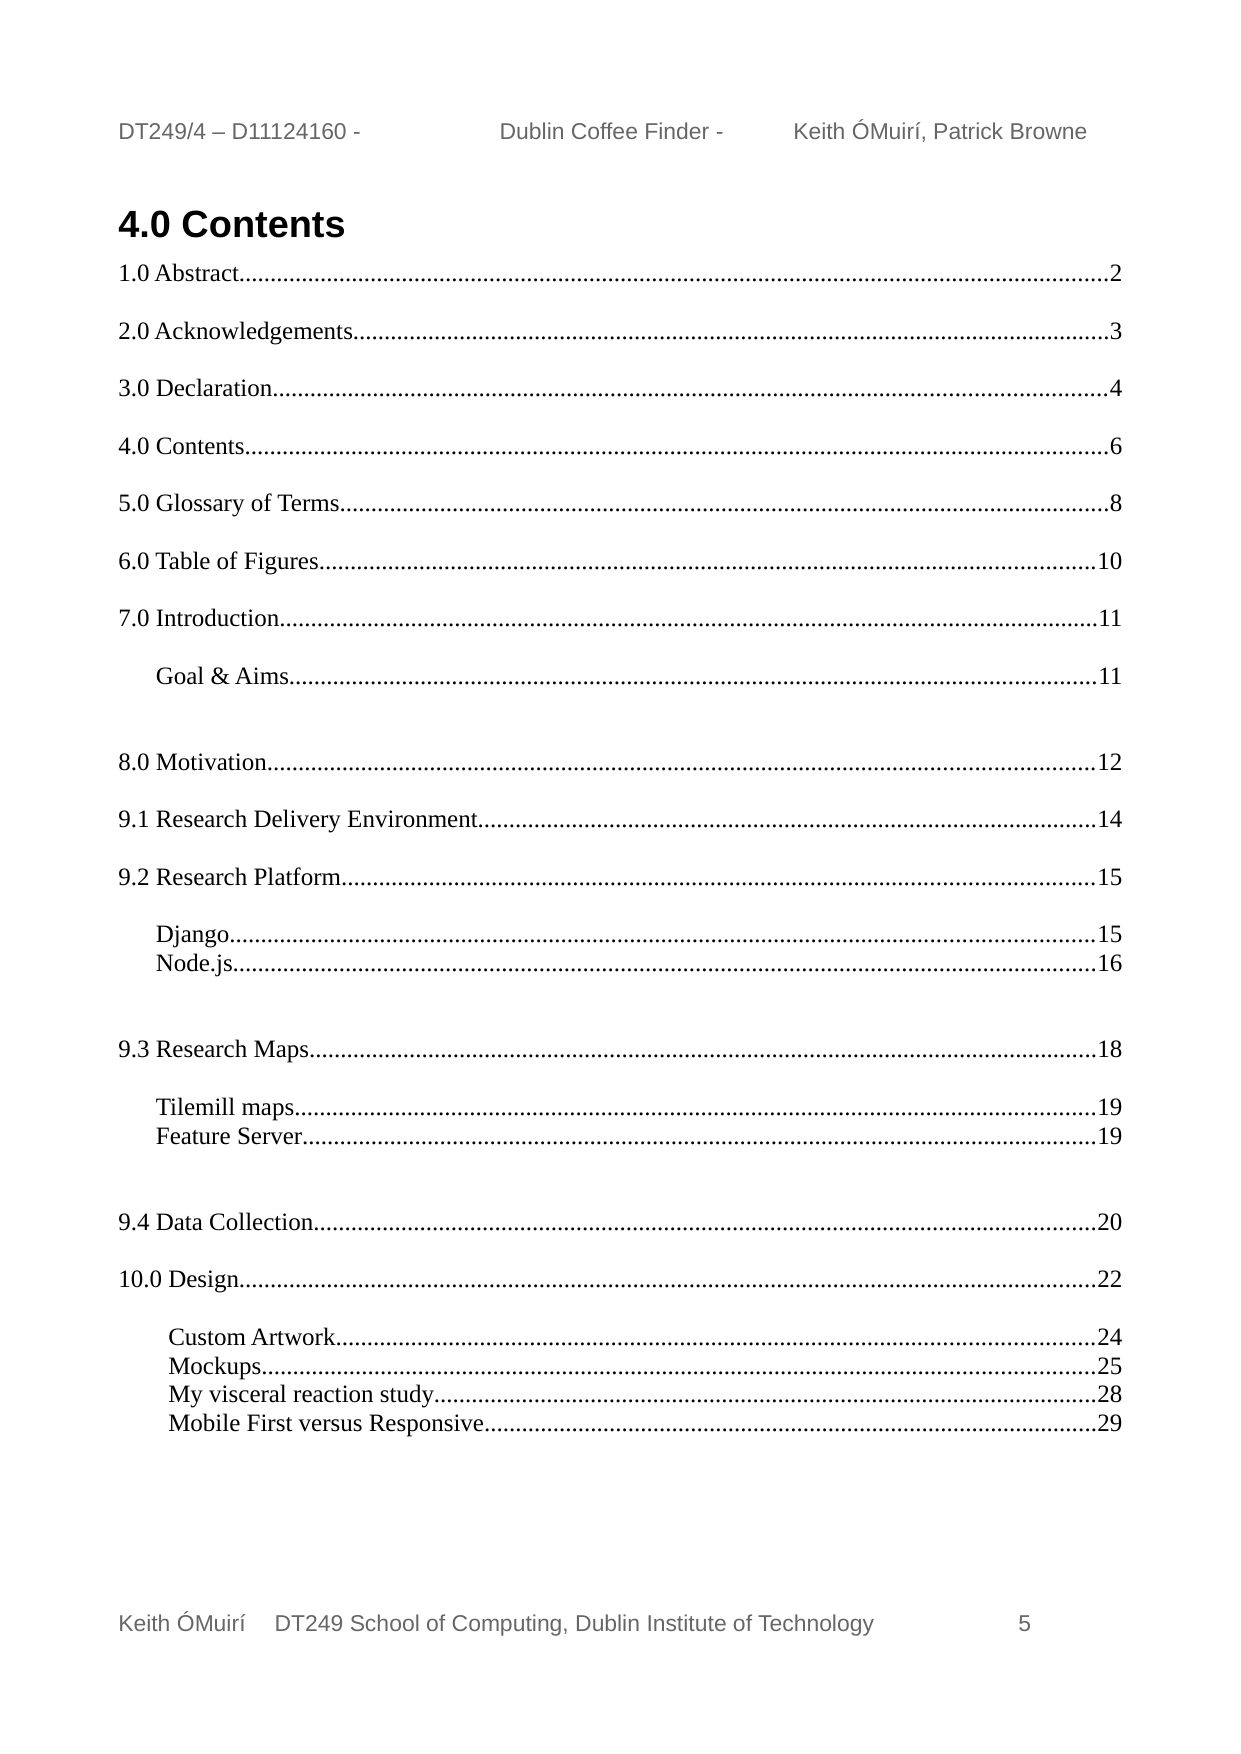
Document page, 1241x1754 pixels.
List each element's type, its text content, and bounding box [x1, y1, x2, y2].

text Node.js 16 [118, 948, 1122, 977]
text Mockups 25 [118, 1351, 1122, 1379]
text 6.0 Table of Figures 10 [118, 546, 1122, 574]
text 7.0 Introduction 11 [118, 603, 1122, 632]
text 9.4 Data Collection 20 [118, 1207, 1122, 1236]
text 1.0 Abstract 2 [118, 258, 1122, 287]
text Django 15 [118, 919, 1122, 948]
text Goal & Aims 11 [118, 661, 1122, 689]
subtitle 4.0 Contents [118, 202, 1122, 246]
text My visceral reaction study 28 [118, 1379, 1122, 1408]
text 9.2 Research Platform 15 [118, 862, 1122, 891]
text 3.0 Declaration 4 [118, 373, 1122, 402]
text 5.0 Glossary of Terms 8 [118, 488, 1122, 517]
text Mobile First versus Responsive 29 [118, 1408, 1122, 1437]
text Feature Server 19 [118, 1121, 1122, 1149]
text 9.3 Research Maps 18 [118, 1034, 1122, 1063]
text 2.0 Acknowledgements 3 [118, 316, 1122, 344]
text Tilemill maps 19 [118, 1092, 1122, 1121]
text 9.1 Research Delivery Environment 14 [118, 804, 1122, 833]
text 4.0 Contents 6 [118, 431, 1122, 459]
text 8.0 Motivation 12 [118, 747, 1122, 776]
text 10.0 Design 22 [118, 1264, 1122, 1293]
text Custom Artwork 24 [118, 1322, 1122, 1351]
